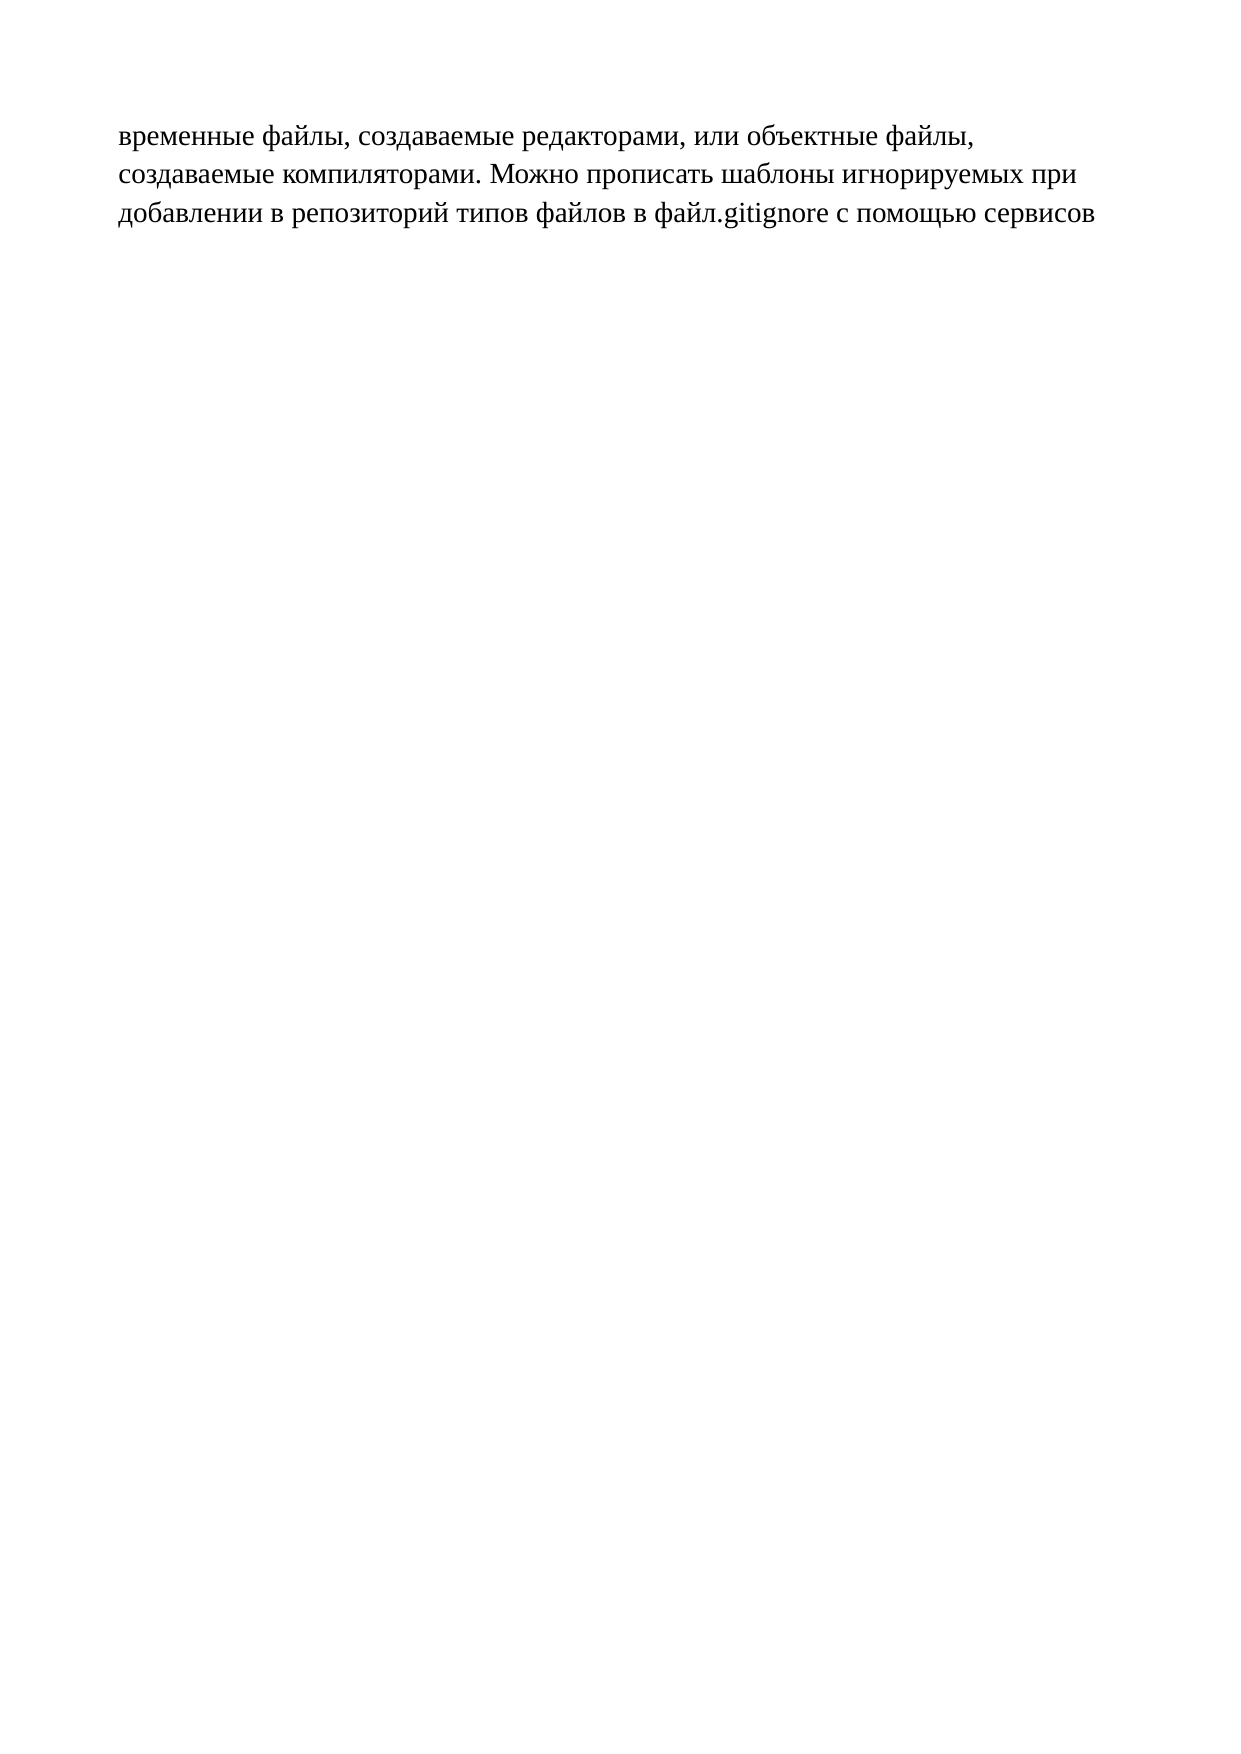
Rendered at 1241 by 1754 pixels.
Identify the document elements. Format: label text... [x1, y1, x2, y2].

text временные файлы, создаваемые редакторами, или объектные файлы, создаваемые компиляторами. Можно прописать шаблоны игнорируемых при добавлении в репозиторий типов файлов в файл.gitignore с помощью сервисов [118, 118, 1122, 229]
